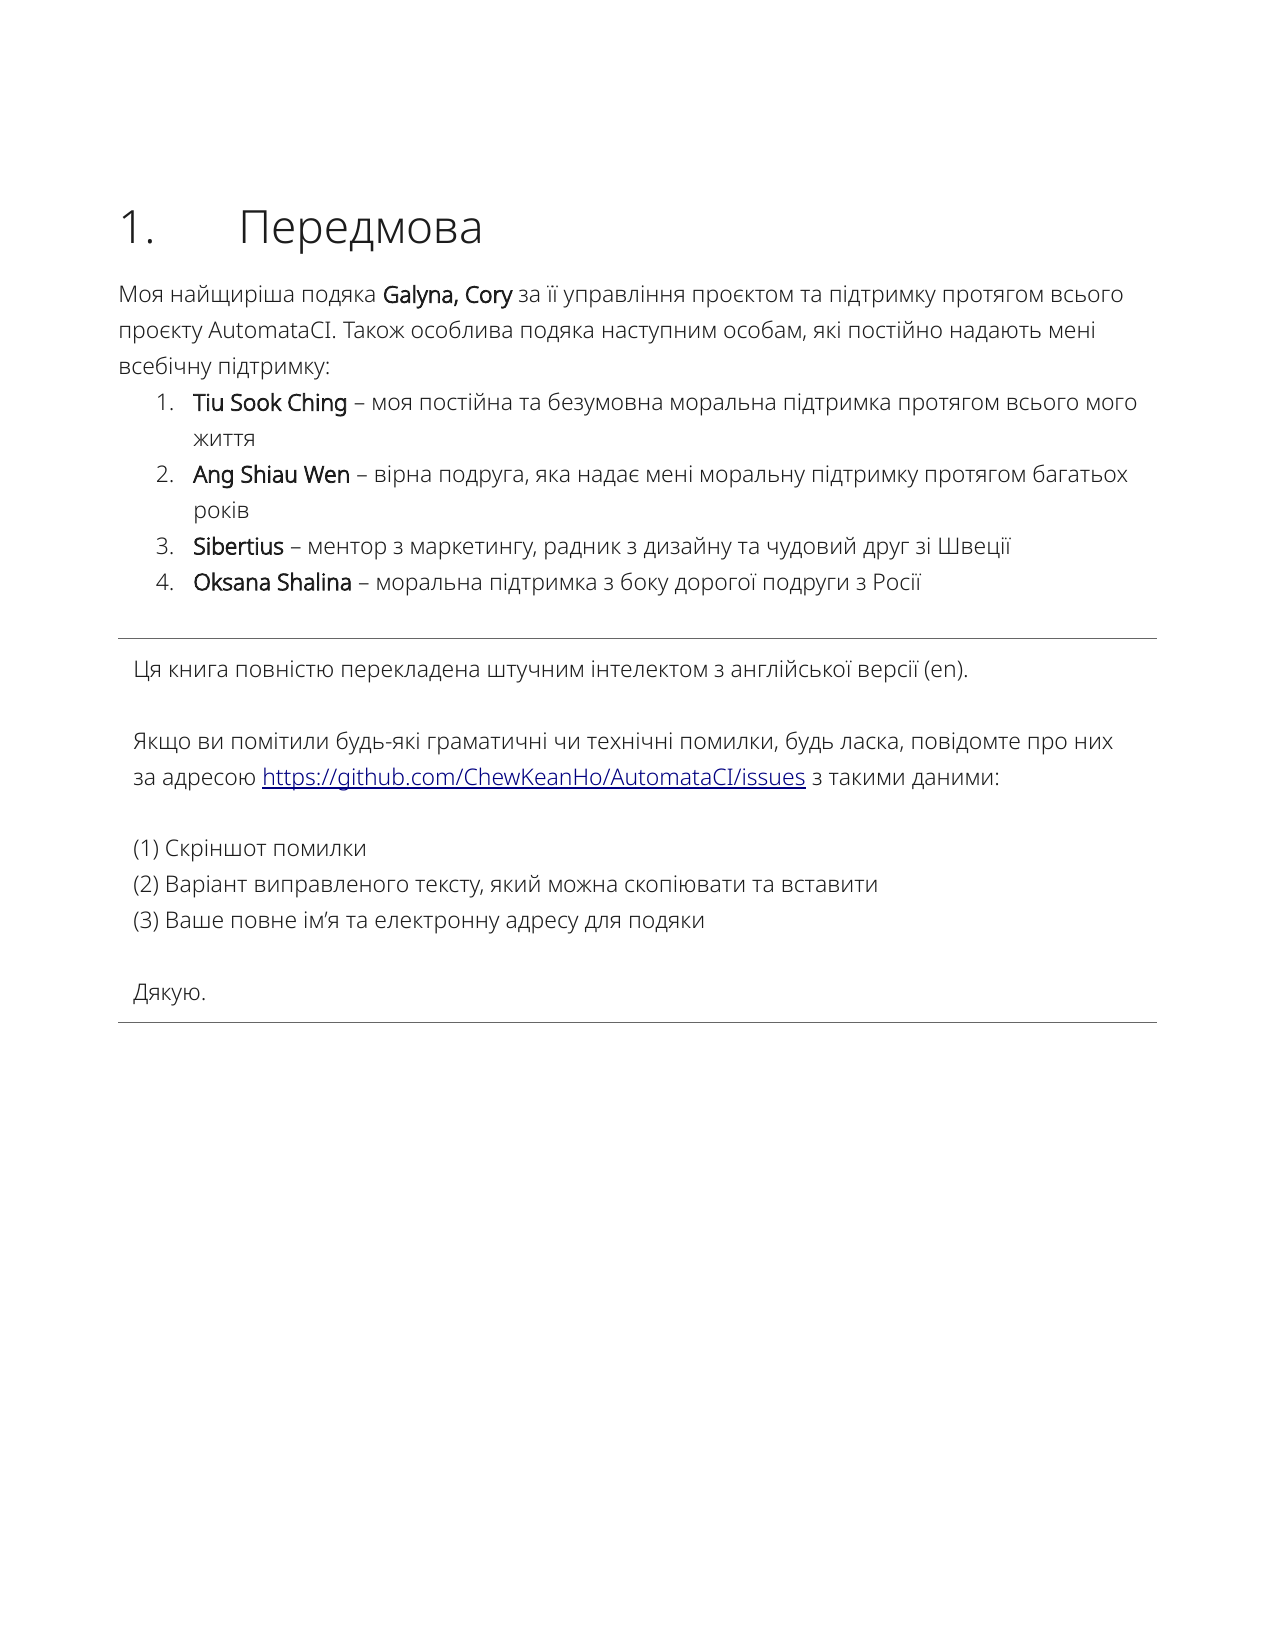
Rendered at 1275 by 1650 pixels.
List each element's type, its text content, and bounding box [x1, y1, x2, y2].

text Якщо ви помітили будь-які граматичні чи технічні помилки, будь ласка, повідомте про них за адресою https://github.com/ChewKeanHo/AutomataCI/issues з такими даними: [118, 709, 1157, 792]
text Ця книга повністю перекладена штучним інтелектом з англійської версії (en). [118, 639, 1157, 684]
text (2) Варіант виправленого тексту, який можна скопіювати та вставити [118, 853, 1157, 889]
text (3) Ваше повне ім’я та електронну адресу для подяки [118, 889, 1157, 936]
list Tiu Sook Ching – моя постійна та безумовна моральна підтримка протягом всього мого життя [156, 386, 1157, 453]
list Ang Shiau Wen – вірна подруга, яка надає мені моральну підтримку протягом багатьох років [156, 458, 1157, 525]
list Sibertius – ментор з маркетингу, радник з дизайну та чудовий друг зі Швеції [156, 530, 1157, 561]
text (1) Скріншот помилки [118, 817, 1157, 853]
list Oksana Shalina – моральна підтримка з боку дорогої подруги з Росії [156, 566, 1157, 597]
subtitle Передмова [118, 194, 1157, 257]
text Дякую. [118, 961, 1157, 1022]
text Моя найщиріша подяка Galyna, Cory за її управління проєктом та підтримку протягом всього проєкту AutomataCI. Також особлива подяка наступним особам, які постійно надають мені всебічну підтримку: [118, 278, 1157, 381]
